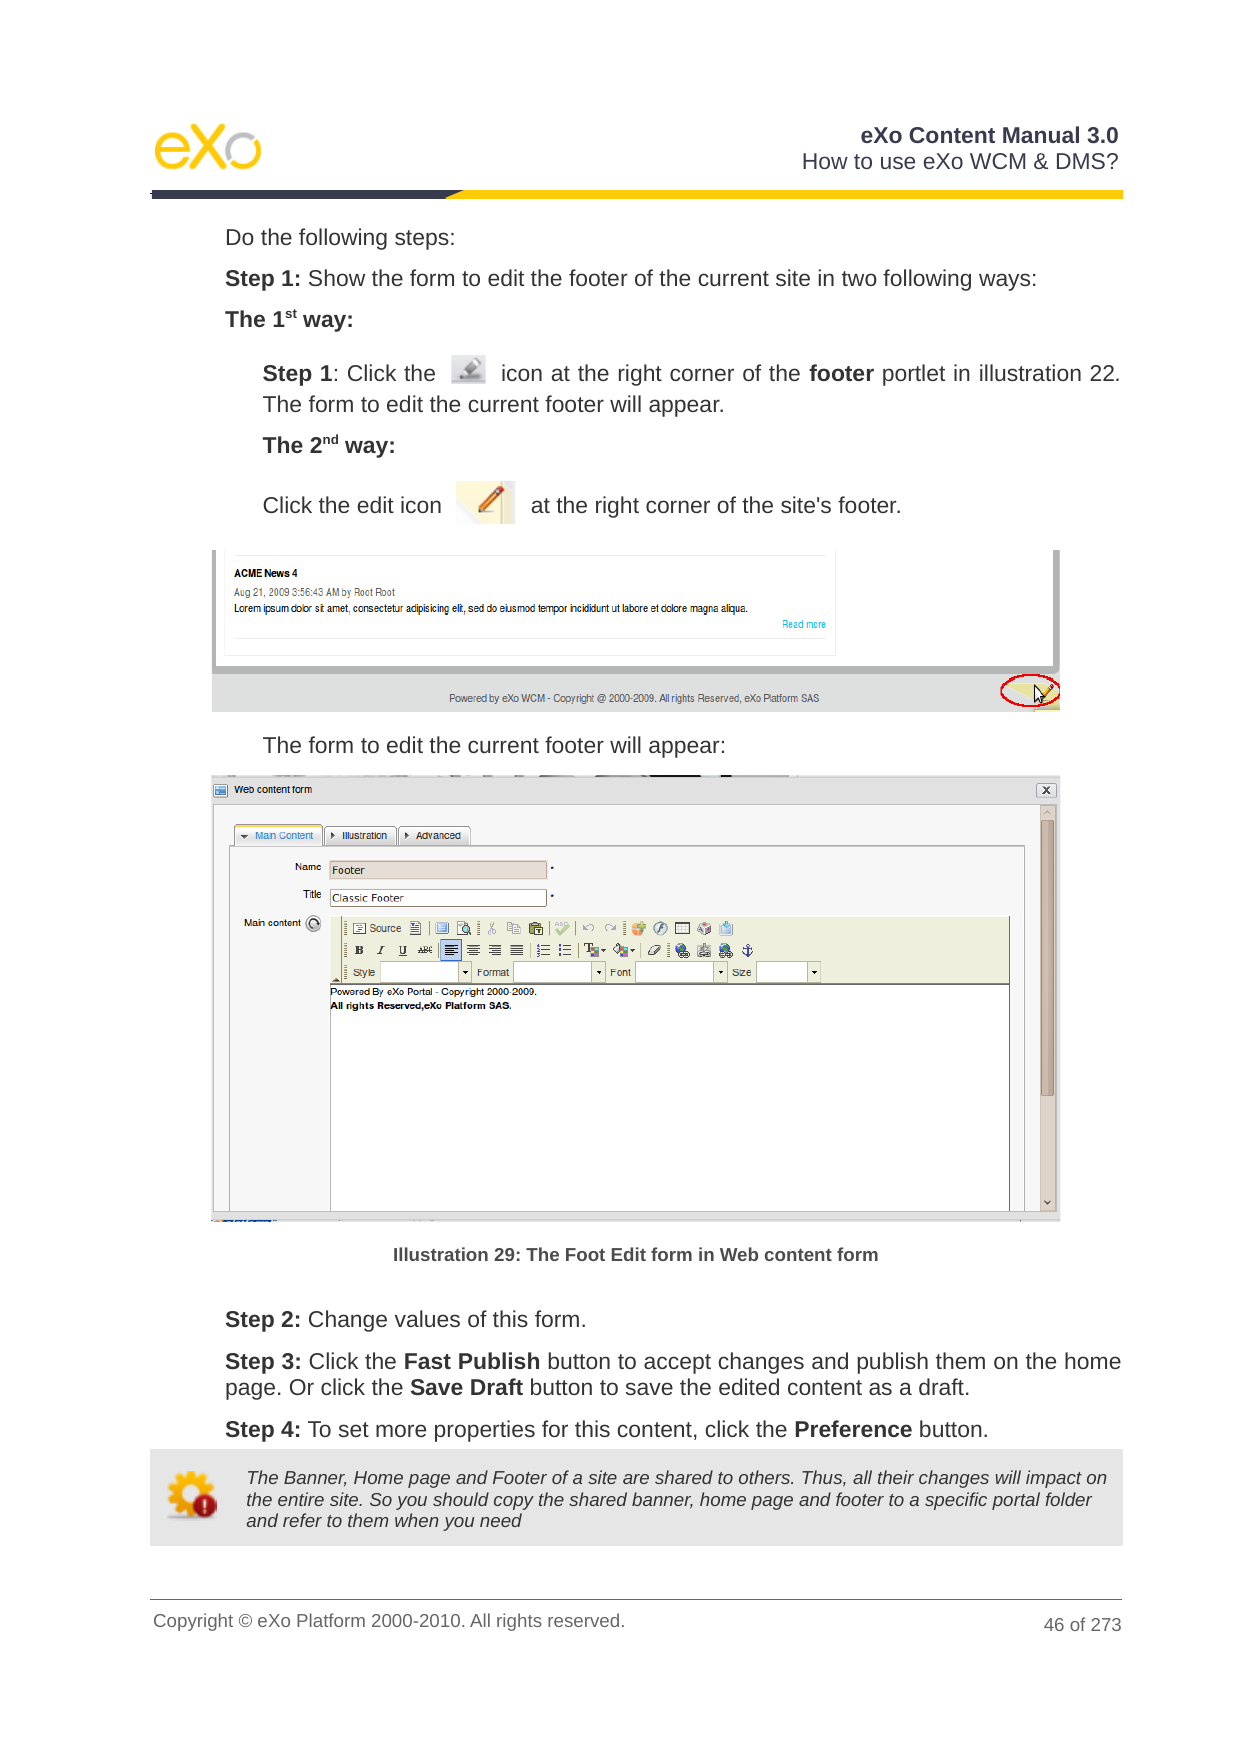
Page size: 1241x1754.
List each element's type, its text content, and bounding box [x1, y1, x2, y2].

list The 1st way: [187, 306, 1122, 333]
list Step 1: Show the form to edit the footer of the current site in two following ways: [187, 265, 1122, 291]
table_header [151, 1450, 241, 1545]
picture [167, 1471, 217, 1521]
picture [456, 481, 517, 524]
picture [151, 190, 1124, 199]
list Step 1: Click the icon at the right corner of the footer portlet in illustration 22. The form to edit the current footer will appear. [225, 348, 1122, 417]
picture [451, 355, 486, 384]
list Step 2: Change values of this form. [187, 1306, 1122, 1333]
list Illustration 29: The Foot Edit form in Web content form [224, 1222, 1048, 1265]
list Step 4: To set more properties for this content, click the Preference button. [187, 1416, 1122, 1442]
list The form to edit the current footer will appear: [225, 538, 1122, 759]
list Click the edit icon at the right corner of the site's footer. [225, 473, 1122, 531]
picture [155, 123, 262, 170]
picture [211, 550, 1060, 712]
list Do the following steps: [187, 223, 1122, 250]
table_header The Banner, Home page and Footer of a site are shared to others. Thus, all their changes will impact on the entire site. So you should copy the shared banner, home page and footer to a specific portal folder and refer to them when you need [242, 1450, 1122, 1545]
picture [211, 775, 1061, 1222]
list Step 3: Click the Fast Publish button to accept changes and publish them on the home page. Or click the Save Draft button to save the edited content as a draft. [187, 1348, 1122, 1401]
list The 2nd way: [225, 432, 1122, 458]
